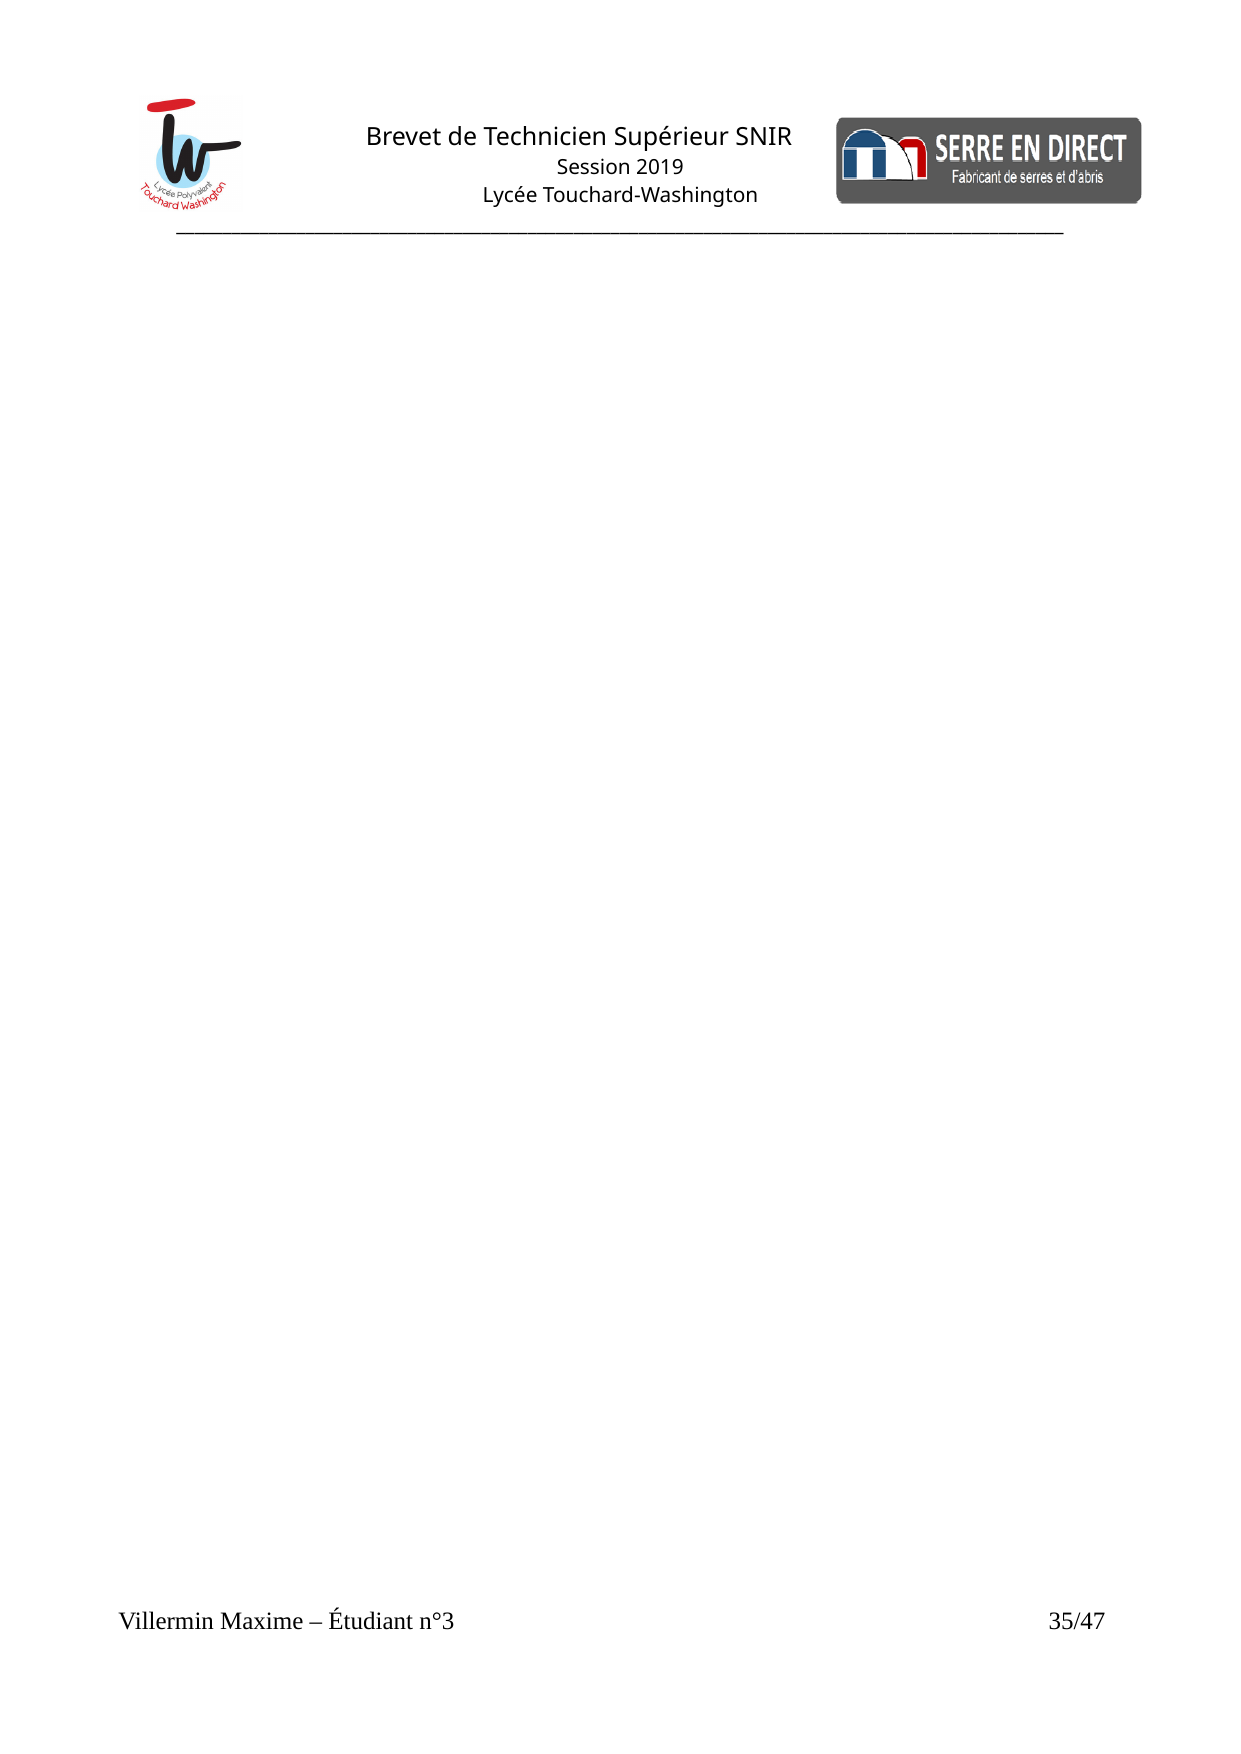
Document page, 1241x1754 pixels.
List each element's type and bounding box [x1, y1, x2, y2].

picture [138, 95, 243, 212]
picture [831, 115, 1145, 208]
